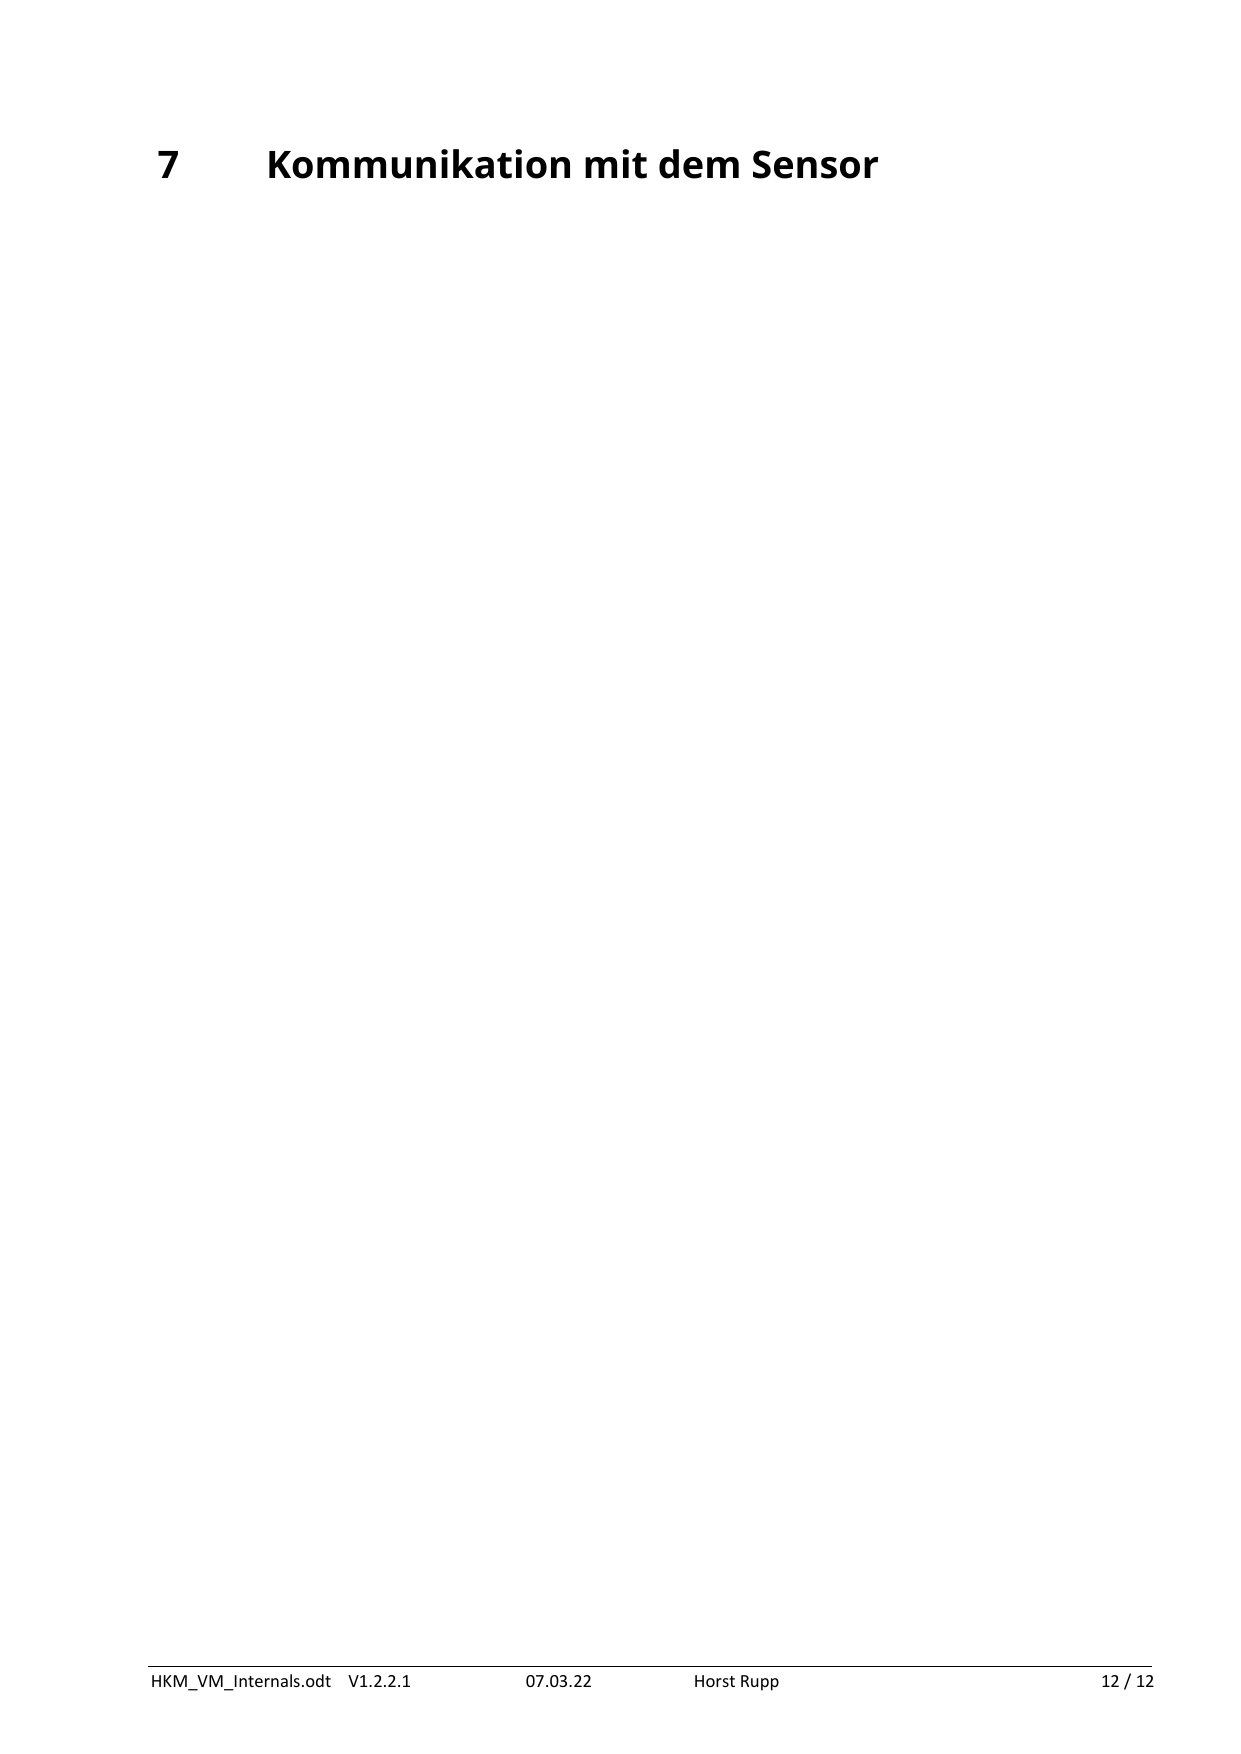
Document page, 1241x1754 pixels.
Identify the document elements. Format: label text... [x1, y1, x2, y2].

subtitle Kommunikation mit dem Sensor [148, 138, 1128, 190]
